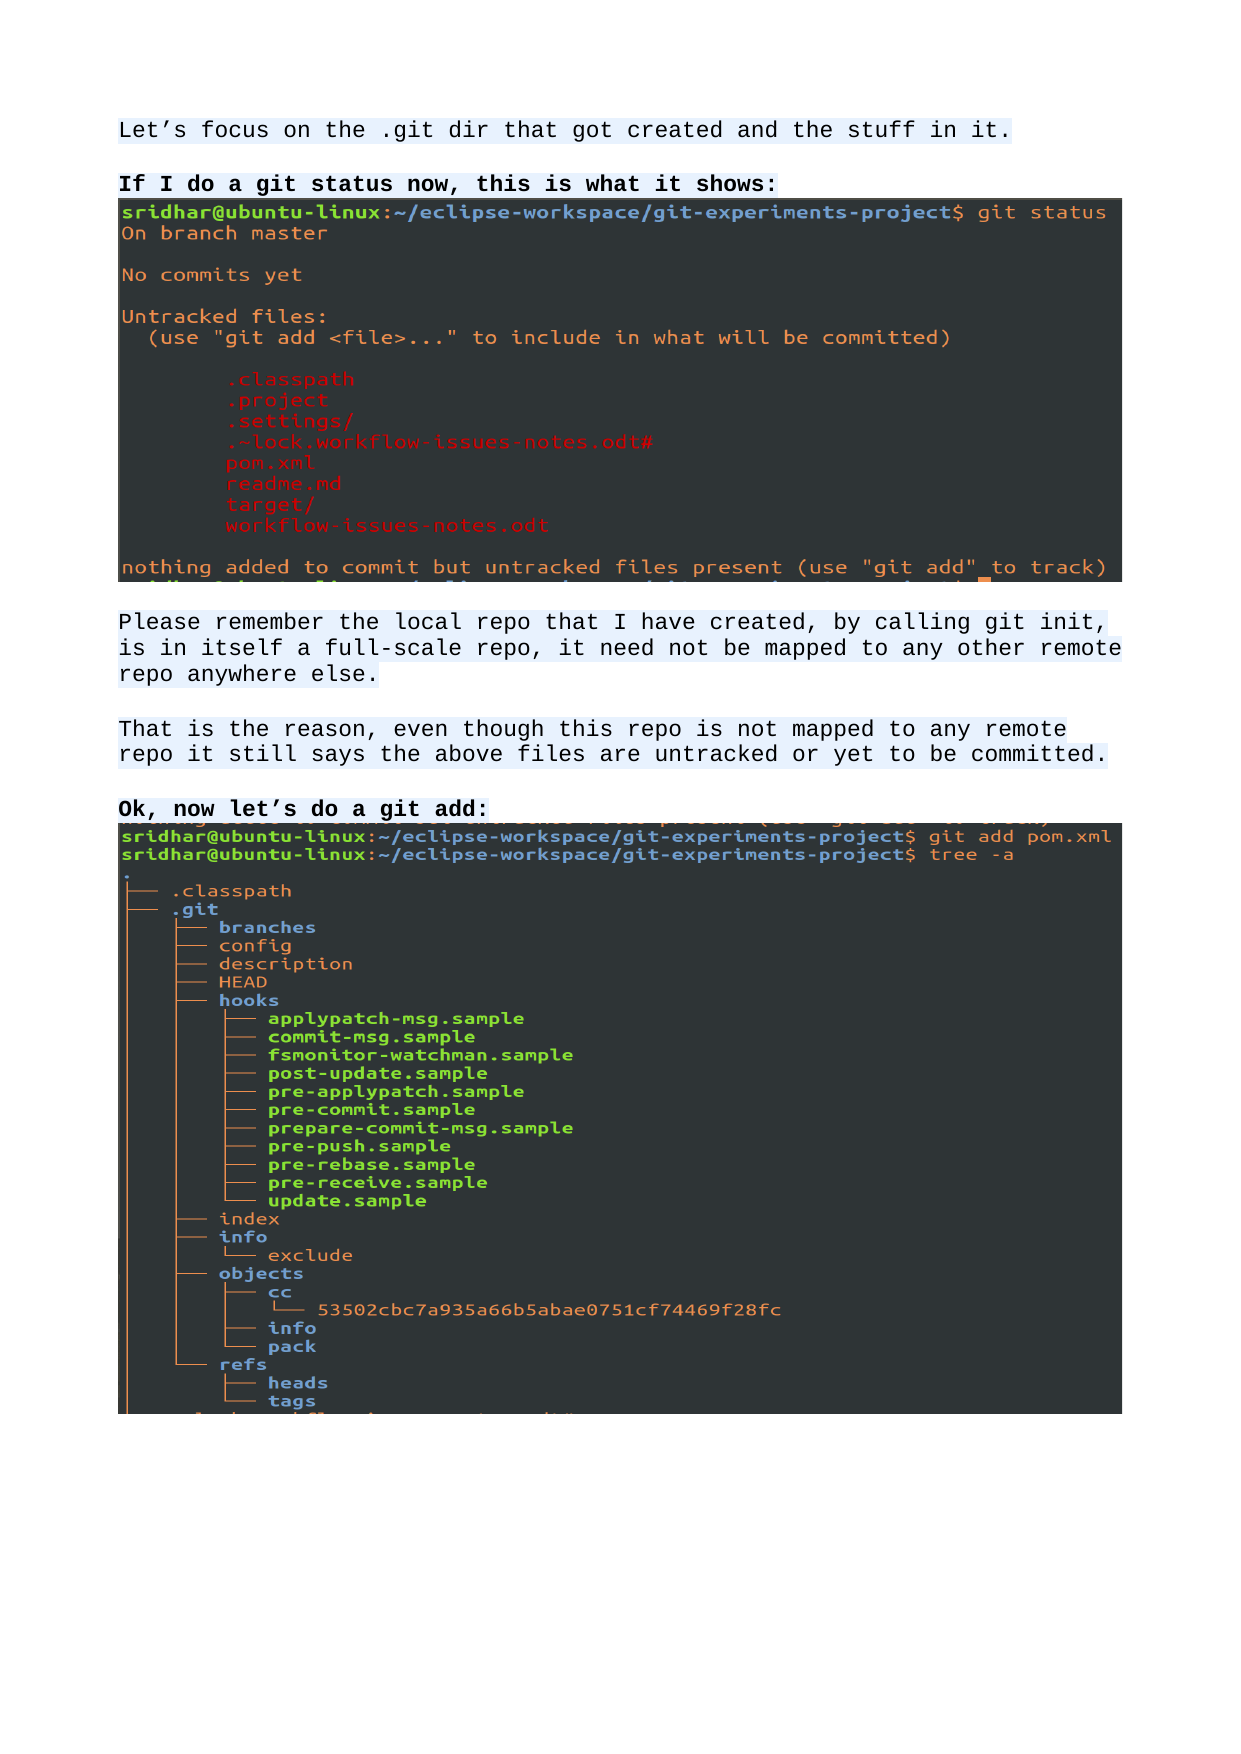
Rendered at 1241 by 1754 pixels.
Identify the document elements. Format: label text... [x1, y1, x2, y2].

text Please remember the local repo that I have created, by calling git init, is in itself a full-scale repo, it need not be mapped to any other remote repo anywhere else. [118, 610, 1122, 688]
text That is the reason, even though this repo is not mapped to any remote repo it still says the above files are untracked or yet to be committed. [118, 717, 1122, 769]
picture [118, 823, 1123, 1414]
text Ok, now let’s do a git add: [118, 797, 1122, 823]
text If I do a git status now, this is what it shows: [118, 173, 1122, 198]
text Let’s focus on the .git dir that got created and the stuff in it. [118, 118, 1122, 144]
picture [118, 198, 1123, 582]
